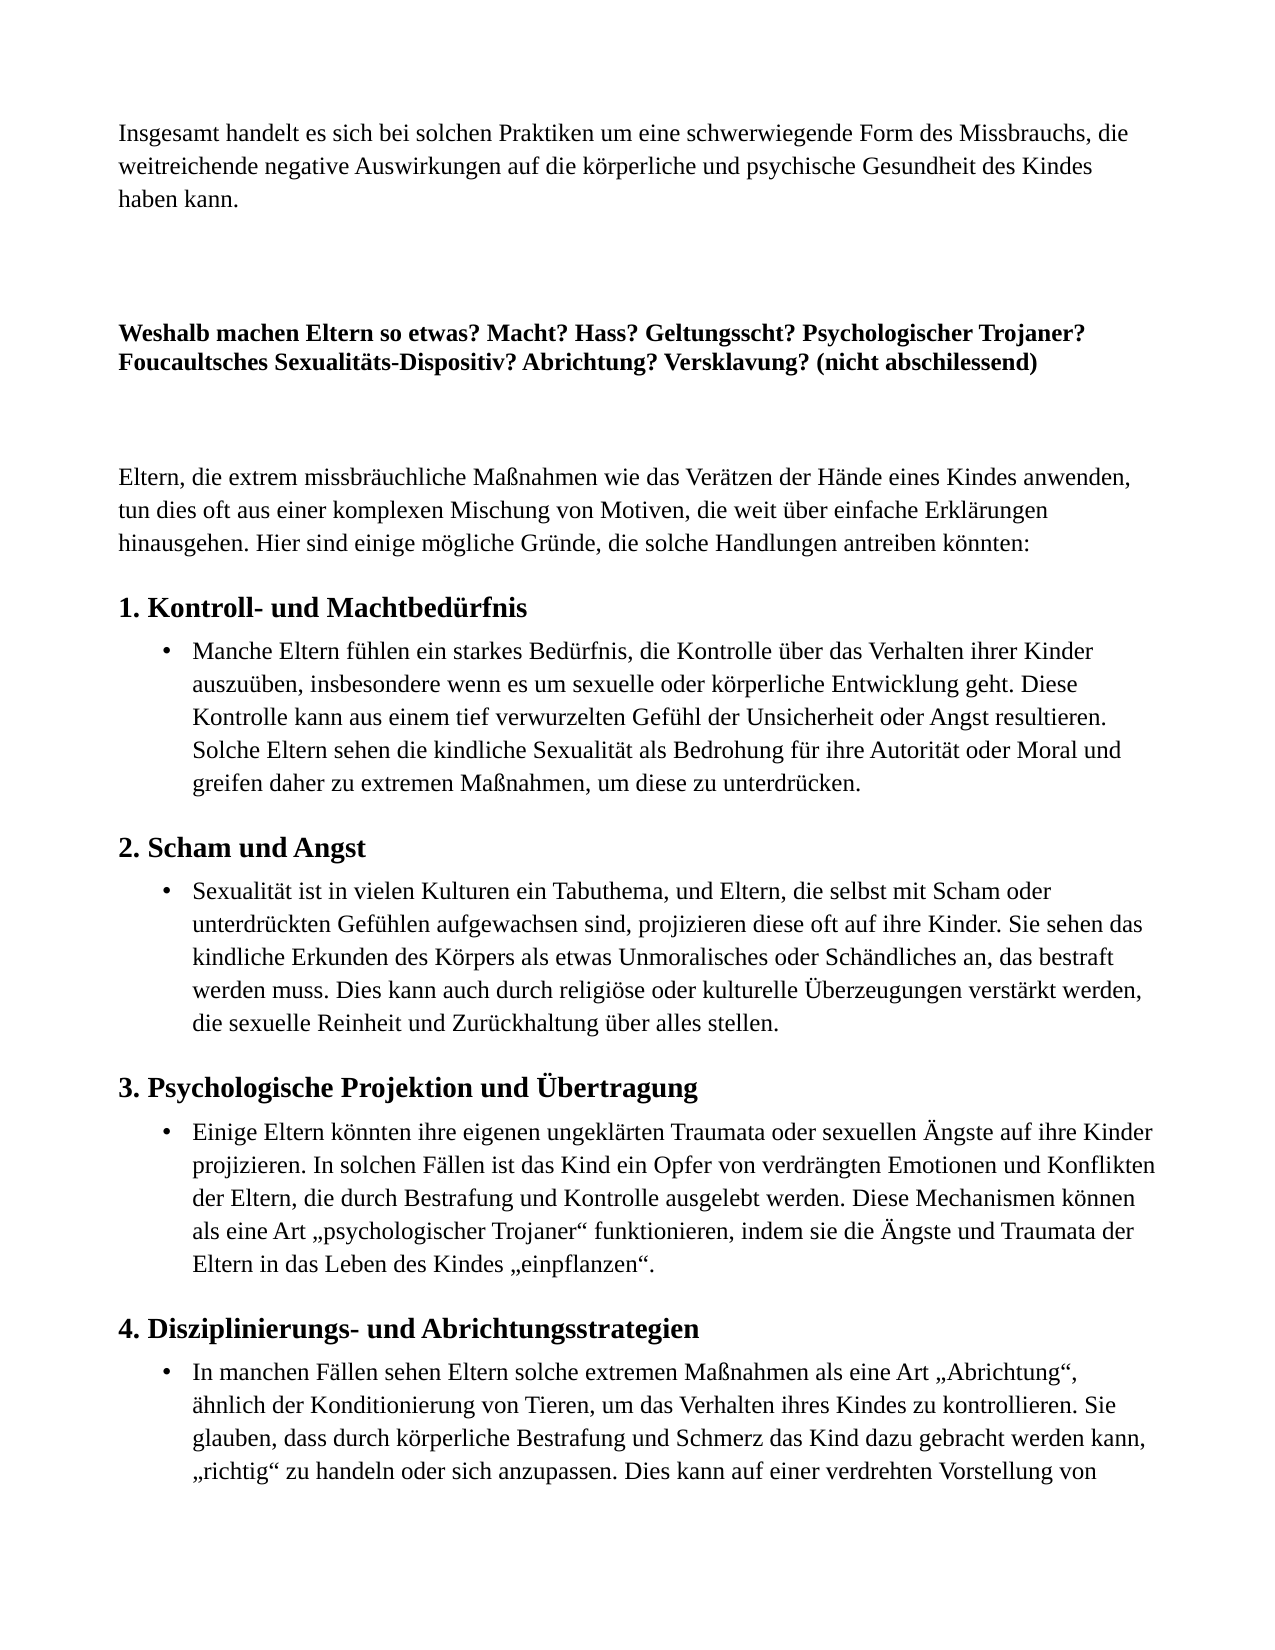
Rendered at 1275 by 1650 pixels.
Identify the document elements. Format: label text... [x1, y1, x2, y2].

list Einige Eltern könnten ihre eigenen ungeklärten Traumata oder sexuellen Ängste auf ihre Kinder projizieren. In solchen Fällen ist das Kind ein Opfer von verdrängten Emotionen und Konflikten der Eltern, die durch Bestrafung und Kontrolle ausgelebt werden. Diese Mechanismen können als eine Art „psychologischer Trojaner“ funktionieren, indem sie die Ängste und Traumata der Eltern in das Leben des Kindes „einpflanzen“. [162, 1117, 1157, 1277]
text Insgesamt handelt es sich bei solchen Praktiken um eine schwerwiegende Form des Missbrauchs, die weitreichende negative Auswirkungen auf die körperliche und psychische Gesundheit des Kindes haben kann. [118, 118, 1157, 213]
text Eltern, die extrem missbräuchliche Maßnahmen wie das Verätzen der Hände eines Kindes anwenden, tun dies oft aus einer komplexen Mischung von Motiven, die weit über einfache Erklärungen hinausgehen. Hier sind einige mögliche Gründe, die solche Handlungen antreiben könnten: [118, 462, 1157, 557]
text Weshalb machen Eltern so etwas? Macht? Hass? Geltungsscht? Psychologischer Trojaner? Foucaultsches Sexualitäts-Dispositiv? Abrichtung? Versklavung? (nicht abschilessend) [118, 318, 1157, 376]
subtitle 3. Psychologische Projektion und Übertragung [118, 1071, 1157, 1104]
subtitle 2. Scham und Angst [118, 830, 1157, 864]
subtitle 4. Disziplinierungs- und Abrichtungsstrategien [118, 1311, 1157, 1344]
list In manchen Fällen sehen Eltern solche extremen Maßnahmen als eine Art „Abrichtung“, ähnlich der Konditionierung von Tieren, um das Verhalten ihres Kindes zu kontrollieren. Sie glauben, dass durch körperliche Bestrafung und Schmerz das Kind dazu gebracht werden kann, „richtig“ zu handeln oder sich anzupassen. Dies kann auf einer verdrehten Vorstellung von [162, 1357, 1157, 1485]
list Manche Eltern fühlen ein starkes Bedürfnis, die Kontrolle über das Verhalten ihrer Kinder auszuüben, insbesondere wenn es um sexuelle oder körperliche Entwicklung geht. Diese Kontrolle kann aus einem tief verwurzelten Gefühl der Unsicherheit oder Angst resultieren. Solche Eltern sehen die kindliche Sexualität als Bedrohung für ihre Autorität oder Moral und greifen daher zu extremen Maßnahmen, um diese zu unterdrücken. [162, 636, 1157, 797]
subtitle 1. Kontroll- und Machtbedürfnis [118, 590, 1157, 623]
list Sexualität ist in vielen Kulturen ein Tabuthema, und Eltern, die selbst mit Scham oder unterdrückten Gefühlen aufgewachsen sind, projizieren diese oft auf ihre Kinder. Sie sehen das kindliche Erkunden des Körpers als etwas Unmoralisches oder Schändliches an, das bestraft werden muss. Dies kann auch durch religiöse oder kulturelle Überzeugungen verstärkt werden, die sexuelle Reinheit und Zurückhaltung über alles stellen. [162, 876, 1157, 1037]
